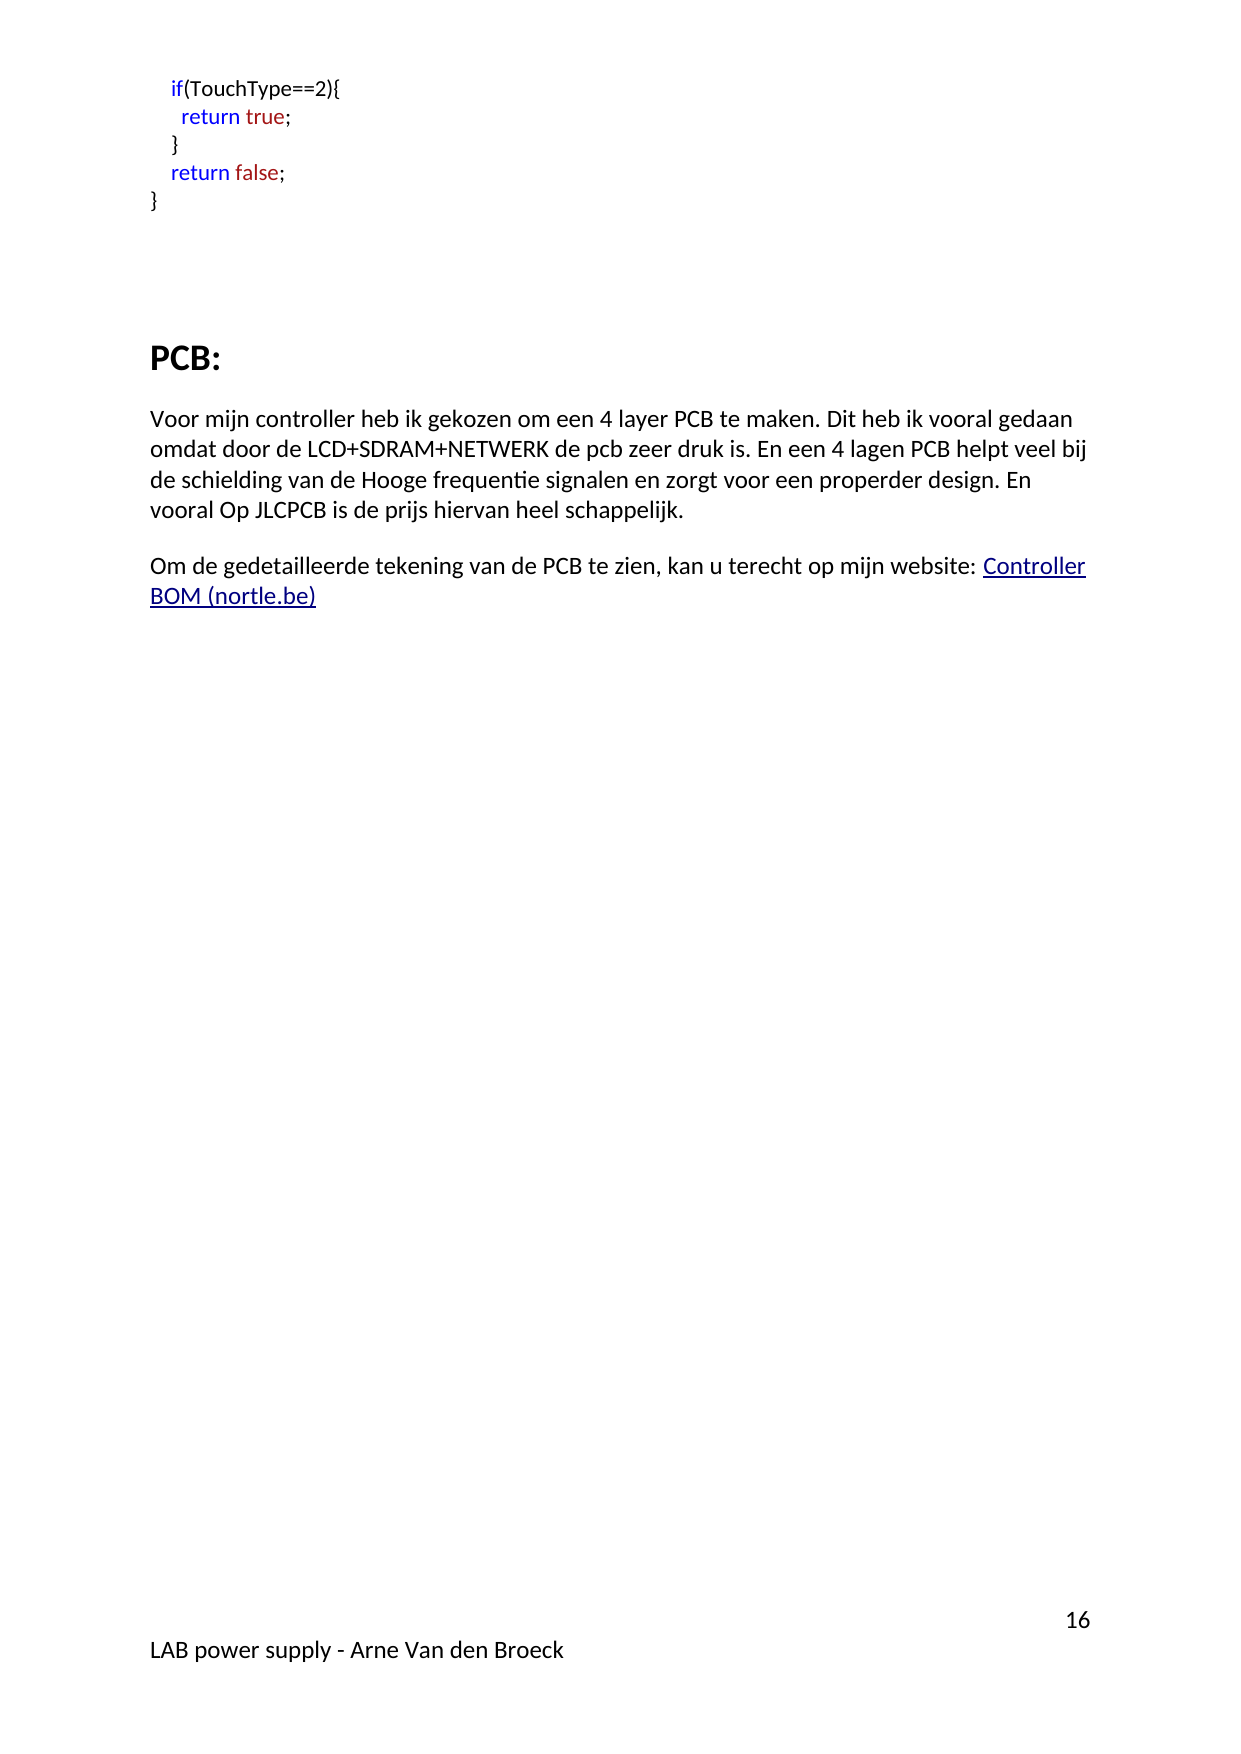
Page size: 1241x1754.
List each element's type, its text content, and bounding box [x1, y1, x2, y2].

text if(TouchType==2){ return true; } return false; } [150, 74, 1090, 244]
text Om de gedetailleerde tekening van de PCB te zien, kan u terecht op mijn website: Controller BOM (nortle.be) [150, 550, 1090, 611]
subtitle PCB: [150, 334, 1090, 380]
text Voor mijn controller heb ik gekozen om een 4 layer PCB te maken. Dit heb ik vooral gedaan omdat door de LCD+SDRAM+NETWERK de pcb zeer druk is. En een 4 lagen PCB helpt veel bij de schielding van de Hooge frequentie signalen en zorgt voor een properder design. En vooral Op JLCPCB is de prijs hiervan heel schappelijk. [150, 403, 1090, 525]
